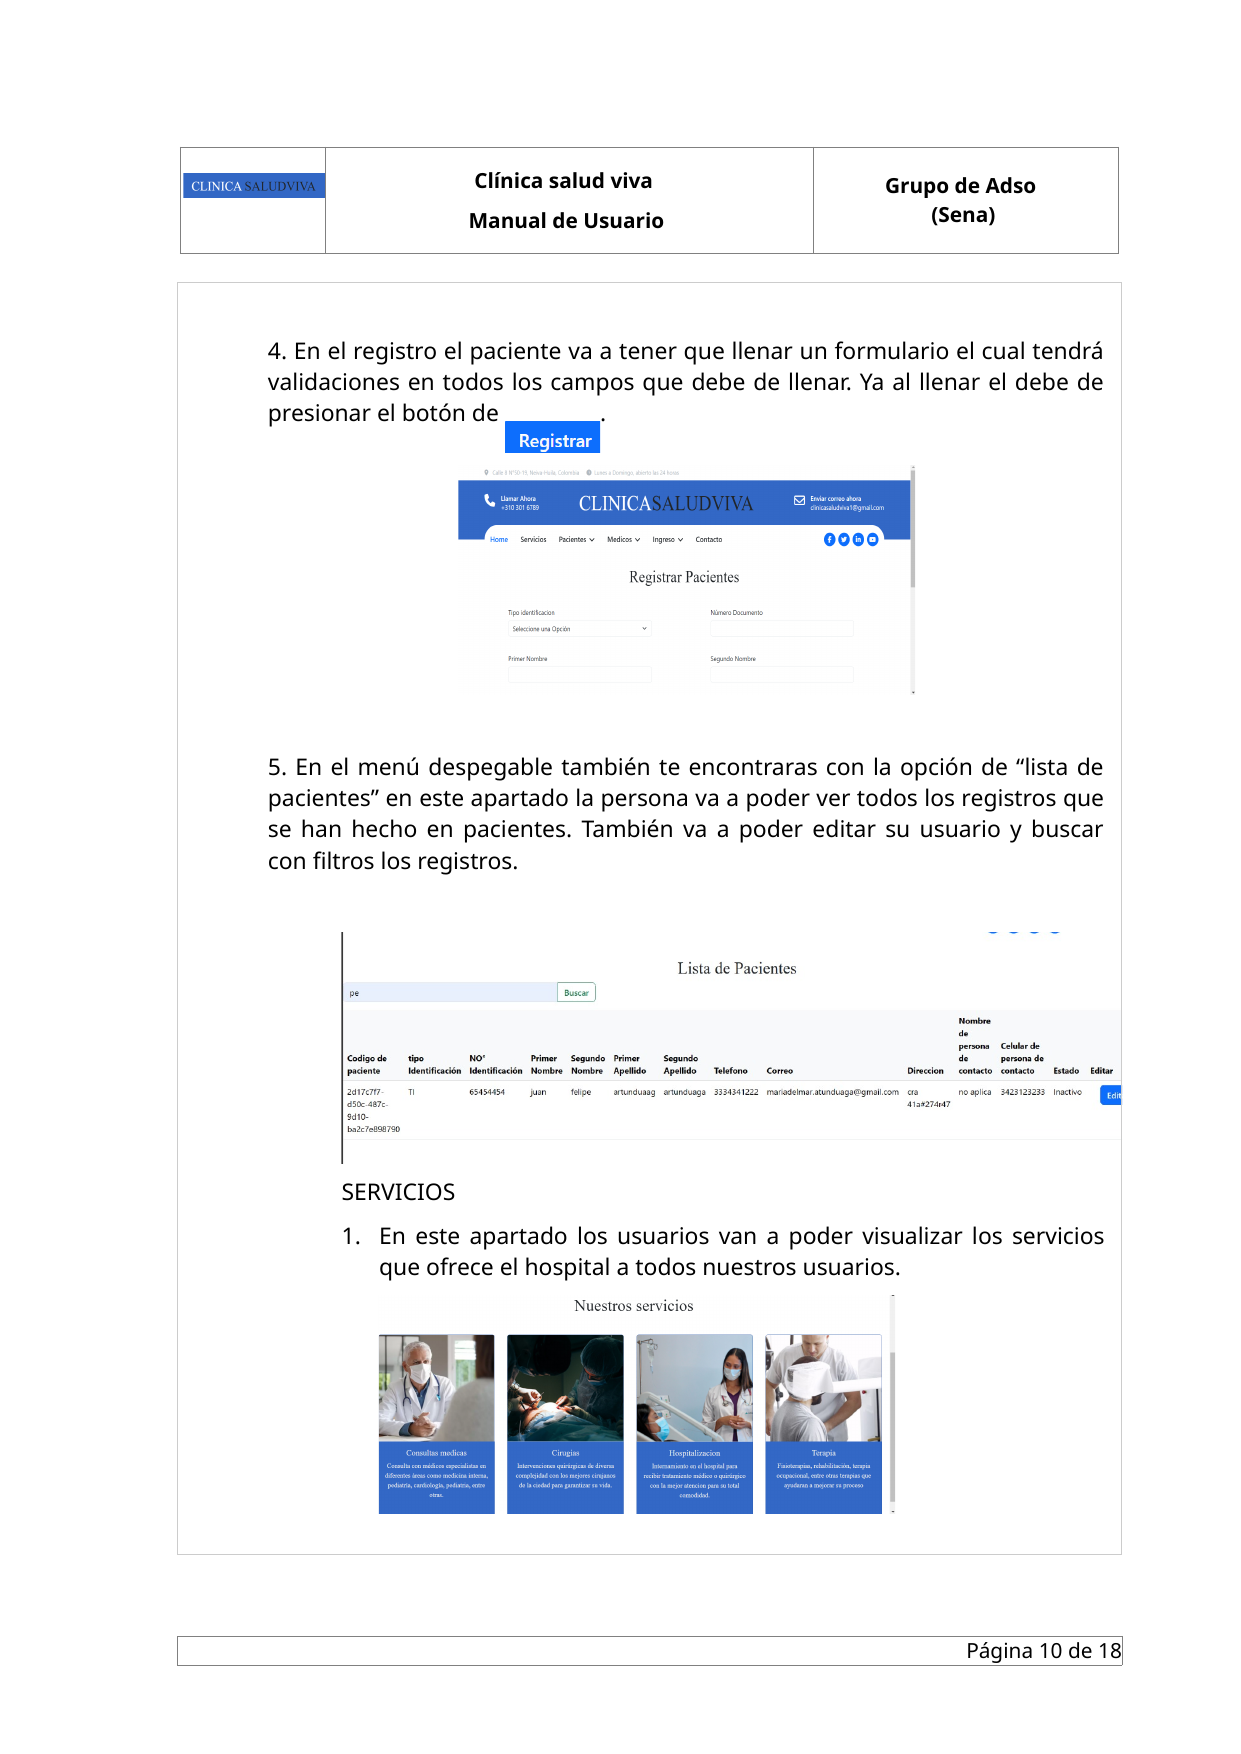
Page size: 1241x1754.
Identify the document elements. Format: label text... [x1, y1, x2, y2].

text 4. En el registro el paciente va a tener que llenar un formulario el cual tendrá validaciones en todos los campos que debe de llenar. Ya al llenar el debe de presionar el botón de . [268, 335, 1106, 453]
text SERVICIOS [269, 1176, 1106, 1207]
text 5. En el menú despegable también te encontraras con la opción de “lista de pacientes” en este apartado la persona va a poder ver todos los registros que se han hecho en pacientes. También va a poder editar su usuario y buscar con filtros los registros. [268, 751, 1106, 876]
list En este apartado los usuarios van a poder visualizar los servicios que ofrece el hospital a todos nuestros usuarios. [341, 1220, 1106, 1282]
